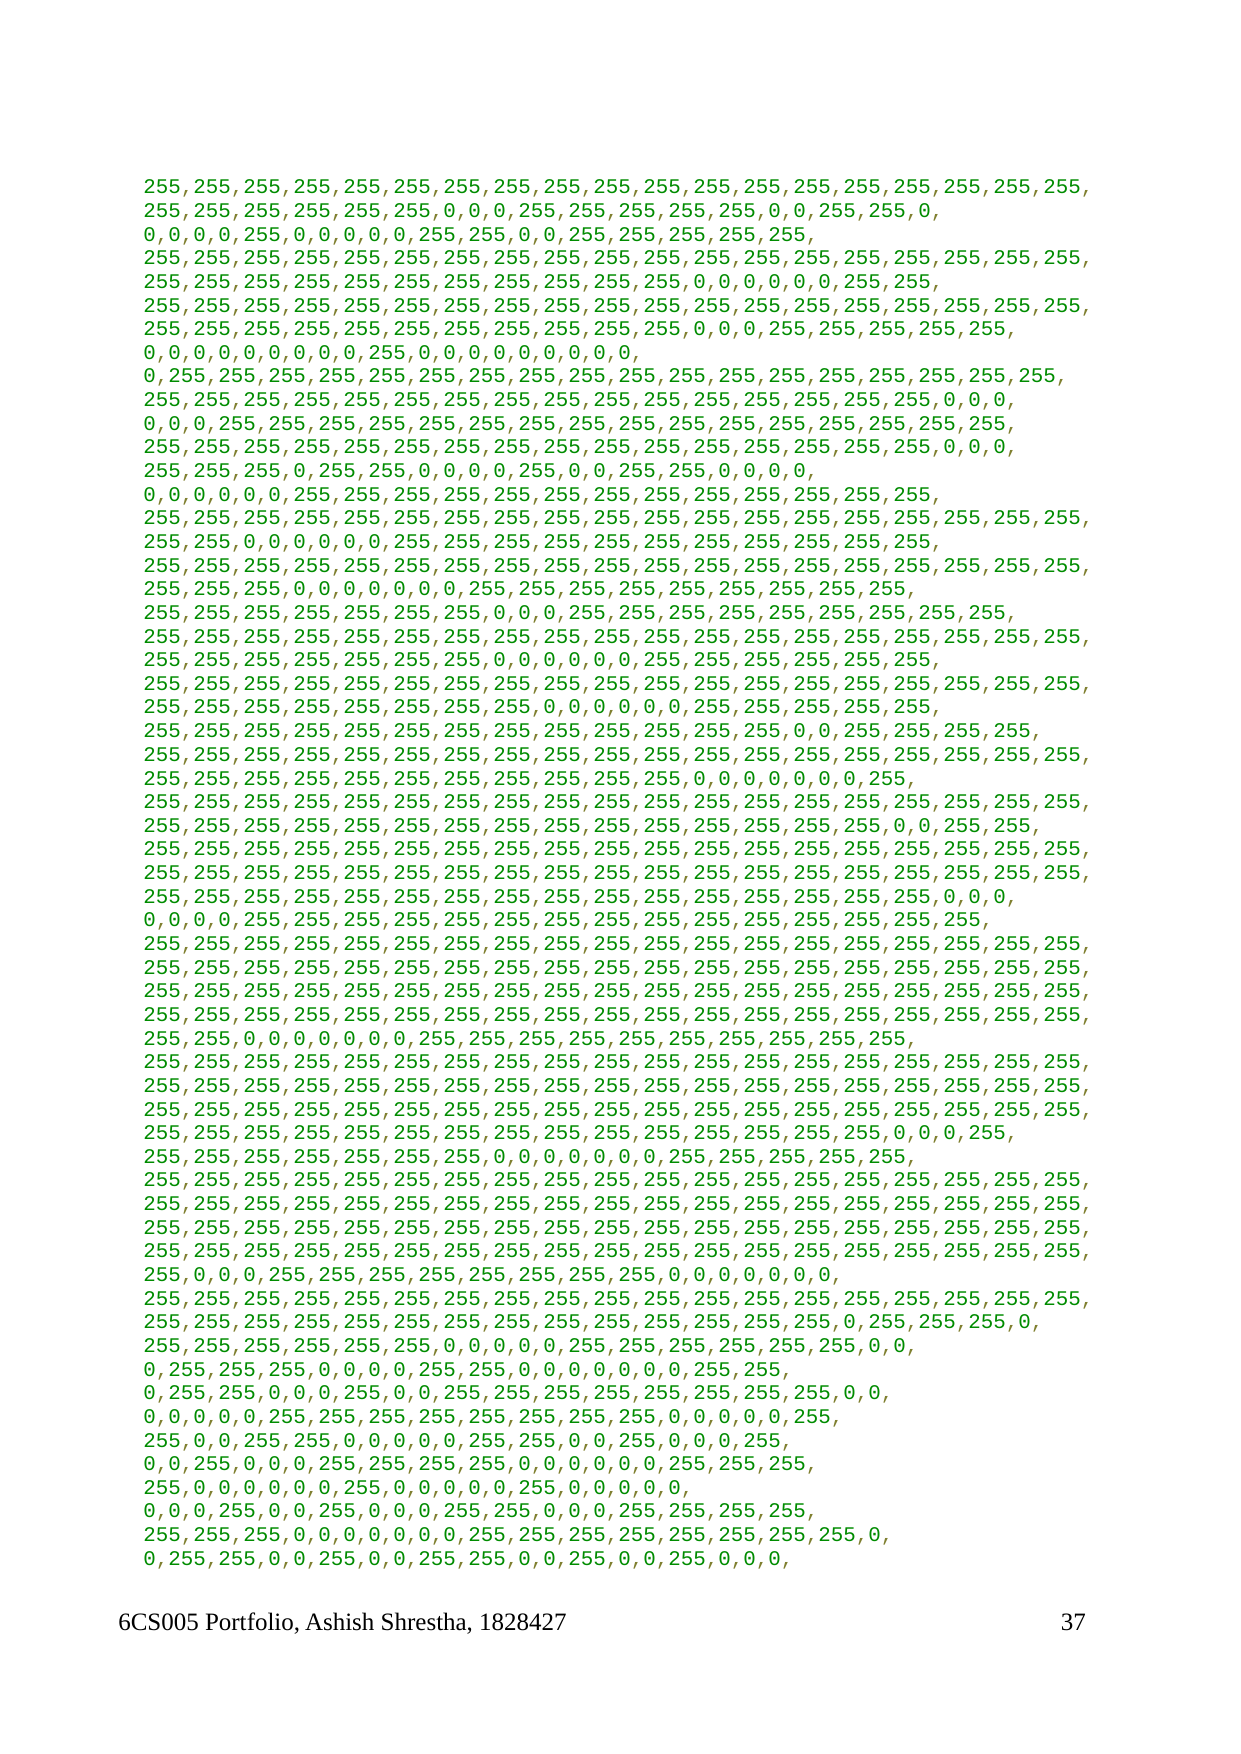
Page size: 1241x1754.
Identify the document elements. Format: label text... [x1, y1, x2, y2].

text 255,255,255,255,255,255,255,255,255,255,255,255,255,255,255,255,0,0,0, [118, 389, 1122, 413]
text 0,0,0,0,255,255,255,255,255,255,255,255,255,255,255,255,255,255,255, [118, 909, 1122, 933]
text 255,0,0,0,0,0,0,255,0,0,0,0,0,255,0,0,0,0,0, [118, 1477, 1122, 1501]
text 255,255,255,255,255,255,255,255,0,0,0,0,0,0,255,255,255,255,255, [118, 697, 1122, 720]
text 255,255,255,255,255,255,255,255,255,255,255,255,255,255,255,255,255,255,255, [118, 626, 1122, 649]
text 255,255,255,255,255,255,255,255,255,255,255,255,255,255,255,255,0,0,0, [118, 436, 1122, 460]
text 255,255,255,255,255,255,255,255,255,255,255,255,255,255,255,255,255,255,255, [118, 507, 1122, 531]
text 255,255,255,255,255,255,255,255,255,255,255,255,255,255,255,255,255,255,255, [118, 673, 1122, 697]
text 255,255,255,255,255,255,255,255,255,255,255,255,255,255,255,255,255,255,255, [118, 1051, 1122, 1075]
text 255,0,0,255,255,0,0,0,0,0,255,255,0,0,255,0,0,0,255, [118, 1429, 1122, 1453]
text 255,255,255,255,255,255,255,255,255,255,255,255,255,255,255,255,255,255,255, [118, 294, 1122, 318]
text 255,255,255,255,255,255,255,255,255,255,255,255,255,255,255,255,255,255,255, [118, 1240, 1122, 1264]
text 255,255,255,255,255,255,255,255,255,255,255,255,255,255,255,0,0,0,255, [118, 1122, 1122, 1146]
text 255,255,255,255,255,255,255,255,255,255,255,255,255,255,255,255,255,255,255, [118, 247, 1122, 271]
text 255,255,255,255,255,255,255,255,255,255,255,255,255,0,0,255,255,255,255, [118, 720, 1122, 744]
text 0,0,0,0,0,255,255,255,255,255,255,255,255,0,0,0,0,0,255, [118, 1406, 1122, 1429]
text 255,255,255,255,255,255,255,255,255,255,255,255,255,255,255,255,255,255,255, [118, 862, 1122, 886]
text 255,255,255,255,255,255,255,0,0,0,0,0,0,255,255,255,255,255,255, [118, 649, 1122, 673]
text 255,255,255,255,255,255,255,255,255,255,255,255,255,255,255,255,255,255,255, [118, 1004, 1122, 1028]
text 255,255,255,255,255,255,255,255,255,255,255,255,255,255,255,255,255,255,255, [118, 1288, 1122, 1311]
text 0,255,255,0,0,0,255,0,0,255,255,255,255,255,255,255,255,0,0, [118, 1382, 1122, 1406]
text 255,255,255,255,255,255,255,255,255,255,255,255,255,255,255,255,0,0,0, [118, 886, 1122, 909]
text 255,255,255,255,255,255,255,255,255,255,255,255,255,255,255,255,255,255,255, [118, 980, 1122, 1004]
text 255,255,255,255,255,255,255,255,255,255,255,255,255,255,255,255,255,255,255, [118, 1169, 1122, 1193]
text 255,255,255,255,255,255,255,255,255,255,255,0,0,0,0,0,0,255,255, [118, 271, 1122, 294]
text 0,0,0,255,0,0,255,0,0,0,255,255,0,0,0,255,255,255,255, [118, 1501, 1122, 1524]
text 255,255,255,255,255,255,255,255,255,255,255,255,255,255,255,255,255,255,255, [118, 176, 1122, 200]
text 255,255,255,255,255,255,255,255,255,255,255,255,255,255,255,255,255,255,255, [118, 933, 1122, 957]
text 255,255,255,255,255,255,255,255,255,255,255,255,255,255,255,255,255,255,255, [118, 744, 1122, 767]
text 255,255,255,255,255,255,255,255,255,255,255,255,255,255,255,255,255,255,255, [118, 1217, 1122, 1240]
text 0,0,0,0,255,0,0,0,0,0,255,255,0,0,255,255,255,255,255, [118, 224, 1122, 247]
text 255,255,255,255,255,255,0,0,0,0,0,255,255,255,255,255,255,0,0, [118, 1335, 1122, 1359]
text 255,255,255,255,255,255,255,255,255,255,255,255,255,255,255,255,255,255,255, [118, 838, 1122, 862]
text 255,255,255,255,255,255,255,255,255,255,255,255,255,255,255,0,0,255,255, [118, 815, 1122, 838]
text 255,255,255,255,255,255,255,255,255,255,255,255,255,255,255,255,255,255,255, [118, 791, 1122, 815]
text 255,255,255,255,255,255,255,255,255,255,255,255,255,255,255,255,255,255,255, [118, 1193, 1122, 1217]
text 255,255,255,255,255,255,255,255,255,255,255,255,255,255,255,255,255,255,255, [118, 1075, 1122, 1098]
text 0,0,0,0,0,0,0,0,0,255,0,0,0,0,0,0,0,0,0, [118, 342, 1122, 366]
text 255,255,255,0,0,0,0,0,0,0,255,255,255,255,255,255,255,255,0, [118, 1524, 1122, 1548]
text 255,255,255,0,0,0,0,0,0,0,255,255,255,255,255,255,255,255,255, [118, 578, 1122, 602]
text 0,0,0,255,255,255,255,255,255,255,255,255,255,255,255,255,255,255,255, [118, 413, 1122, 436]
text 0,255,255,255,0,0,0,0,255,255,0,0,0,0,0,0,0,255,255, [118, 1359, 1122, 1382]
text 0,255,255,255,255,255,255,255,255,255,255,255,255,255,255,255,255,255,255, [118, 366, 1122, 389]
text 255,255,255,255,255,255,255,255,255,255,255,0,0,0,0,0,0,0,255, [118, 767, 1122, 791]
text 0,0,255,0,0,0,255,255,255,255,0,0,0,0,0,0,255,255,255, [118, 1453, 1122, 1477]
text 255,255,255,0,255,255,0,0,0,0,255,0,0,255,255,0,0,0,0, [118, 460, 1122, 484]
text 255,255,255,255,255,255,255,255,255,255,255,255,255,255,255,255,255,255,255, [118, 1098, 1122, 1122]
text 0,255,255,0,0,255,0,0,255,255,0,0,255,0,0,255,0,0,0, [118, 1548, 1122, 1571]
text 255,255,255,255,255,255,255,255,255,255,255,255,255,255,255,255,255,255,255, [118, 957, 1122, 980]
text 255,255,255,255,255,255,255,255,255,255,255,0,0,0,255,255,255,255,255, [118, 318, 1122, 342]
text 255,255,255,255,255,255,255,255,255,255,255,255,255,255,255,255,255,255,255, [118, 555, 1122, 578]
text 255,255,255,255,255,255,255,0,0,0,255,255,255,255,255,255,255,255,255, [118, 602, 1122, 626]
text 255,255,255,255,255,255,255,0,0,0,0,0,0,0,255,255,255,255,255, [118, 1146, 1122, 1169]
text 255,255,0,0,0,0,0,0,255,255,255,255,255,255,255,255,255,255,255, [118, 531, 1122, 555]
text 0,0,0,0,0,0,255,255,255,255,255,255,255,255,255,255,255,255,255, [118, 484, 1122, 507]
text 255,255,255,255,255,255,255,255,255,255,255,255,255,255,0,255,255,255,0, [118, 1311, 1122, 1335]
text 255,255,0,0,0,0,0,0,0,255,255,255,255,255,255,255,255,255,255, [118, 1028, 1122, 1051]
text 255,0,0,0,255,255,255,255,255,255,255,255,0,0,0,0,0,0,0, [118, 1264, 1122, 1288]
text 255,255,255,255,255,255,0,0,0,255,255,255,255,255,0,0,255,255,0, [118, 200, 1122, 224]
